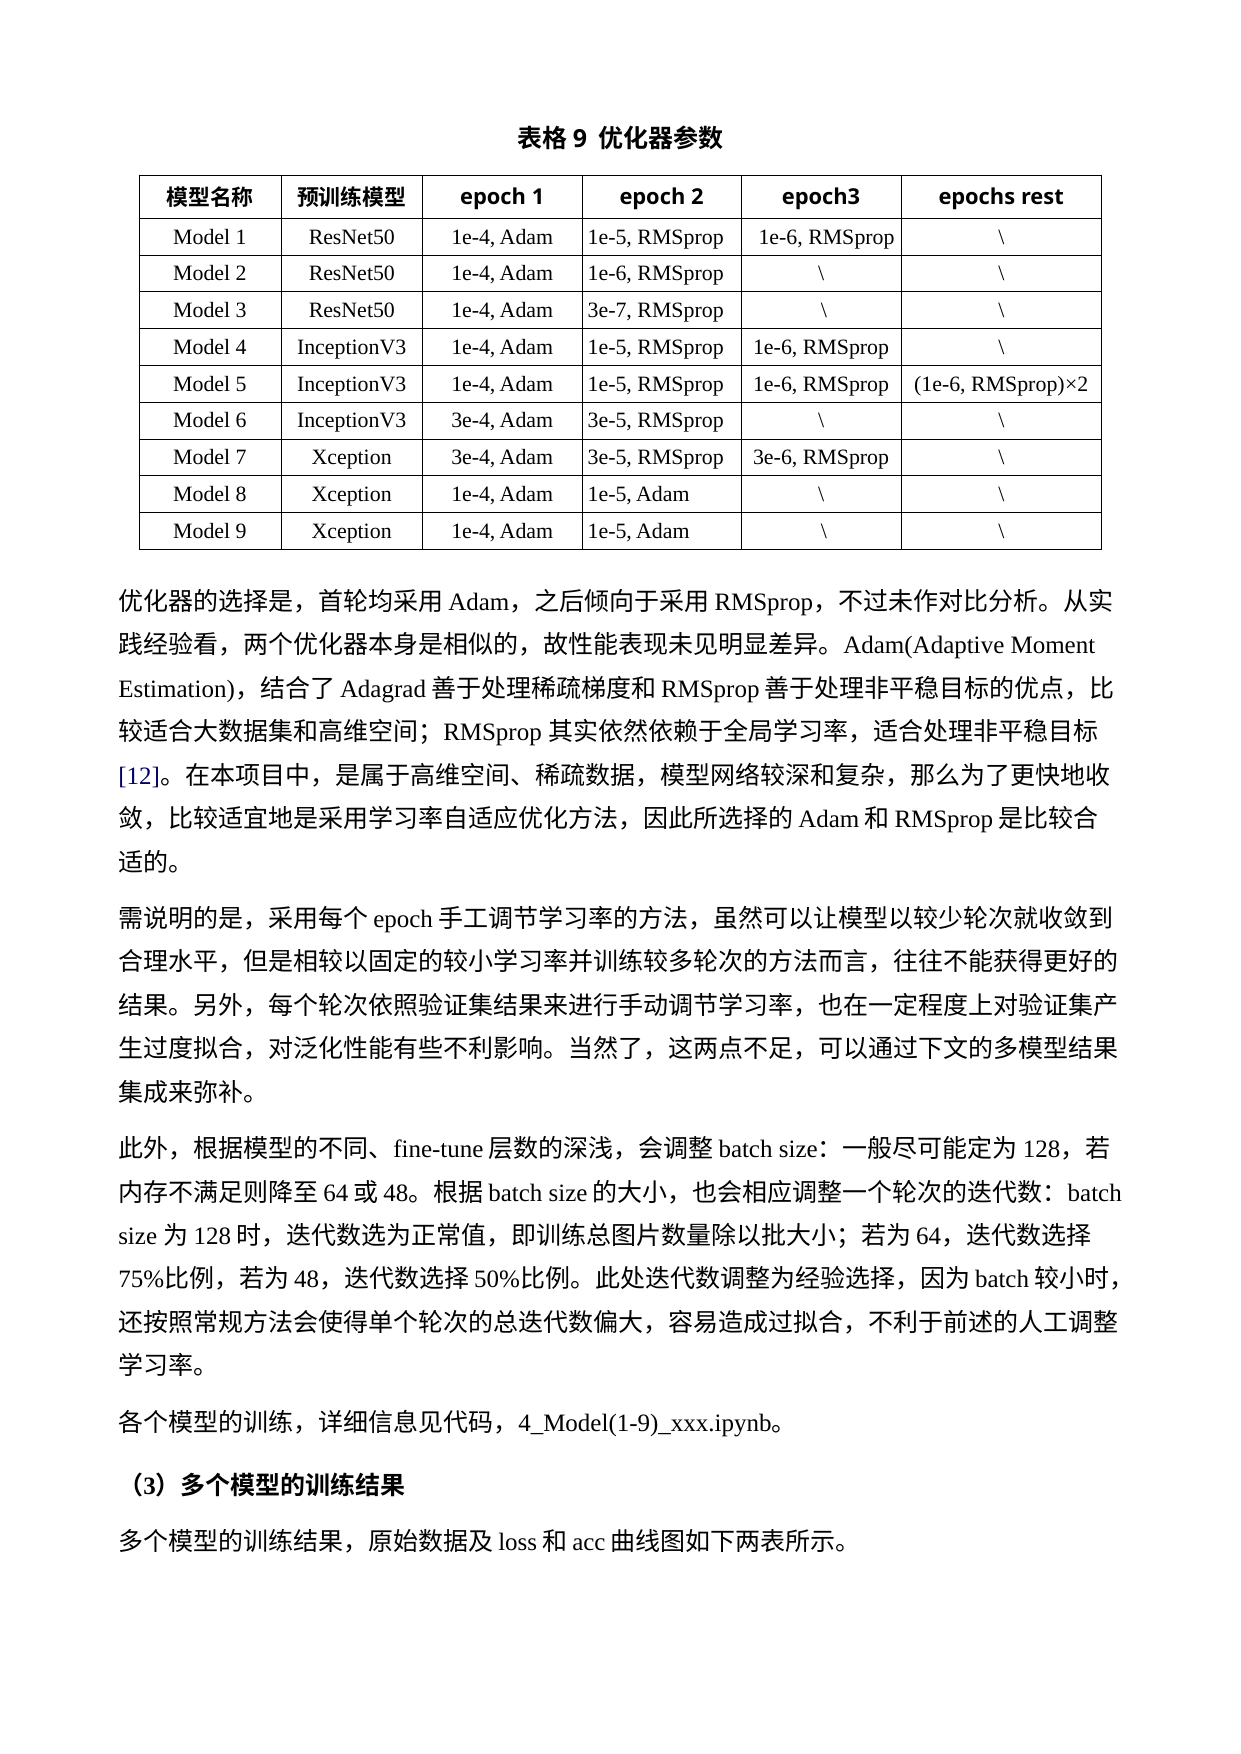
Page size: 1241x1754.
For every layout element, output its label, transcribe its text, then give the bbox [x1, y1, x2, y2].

table_cell 3e-4, Adam [423, 440, 582, 475]
table_cell 1e-6, RMSprop [742, 219, 901, 254]
table_cell Model 5 [140, 366, 281, 402]
table_cell 1e-6, RMSprop [742, 329, 901, 365]
table_cell 3e-5, RMSprop [583, 403, 741, 438]
table_cell \ [902, 403, 1101, 438]
table_cell InceptionV3 [282, 329, 422, 365]
table_cell (1e-6, RMSprop)×2 [902, 366, 1101, 402]
table_cell Model 4 [140, 329, 281, 365]
table_cell Model 7 [140, 440, 281, 475]
table_header epoch 2 [583, 176, 741, 218]
table_cell 1e-6, RMSprop [583, 256, 741, 291]
table_cell 1e-5, Adam [583, 476, 741, 512]
table_header 模型名称 [140, 176, 281, 218]
table_cell 1e-4, Adam [423, 476, 582, 512]
table_cell 1e-5, RMSprop [583, 219, 741, 254]
table_cell Xception [282, 440, 422, 475]
text 此外，根据模型的不同、fine-tune层数的深浅，会调整batch size：一般尽可能定为128，若内存不满足则降至64或48。根据batch size的大小，也会相应调整一个轮次的迭代数：batch size 为128时，迭代数选为正常值，即训练总图片数量除以批大小；若为64，迭代数选择75%比例，若为48，迭代数选择50%比例。此处迭代数调整为经验选择，因为batch较小时，还按照常规方法会使得单个轮次的总迭代数偏大，容易造成过拟合，不利于前述的人工调整学习率。 [118, 1129, 1122, 1382]
table_cell 1e-4, Adam [423, 513, 582, 549]
table_cell Model 2 [140, 256, 281, 291]
table_cell 1e-5, Adam [583, 513, 741, 549]
table_cell \ [902, 292, 1101, 328]
table_cell \ [902, 476, 1101, 512]
table_cell \ [902, 219, 1101, 254]
table_header epochs rest [902, 176, 1101, 218]
table_cell 1e-6, RMSprop [742, 366, 901, 402]
text 优化器的选择是，首轮均采用Adam，之后倾向于采用RMSprop，不过未作对比分析。从实践经验看，两个优化器本身是相似的，故性能表现未见明显差异。Adam(Adaptive Moment Estimation)，结合了Adagrad善于处理稀疏梯度和RMSprop善于处理非平稳目标的优点，比较适合大数据集和高维空间；RMSprop 其实依然依赖于全局学习率，适合处理非平稳目标[12]。在本项目中，是属于高维空间、稀疏数据，模型网络较深和复杂，那么为了更快地收敛，比较适宜地是采用学习率自适应优化方法，因此所选择的Adam和RMSprop是比较合适的。 [118, 581, 1122, 878]
table_header epoch 1 [423, 176, 582, 218]
table_cell 3e-7, RMSprop [583, 292, 741, 328]
table_cell \ [902, 256, 1101, 291]
table_cell Model 6 [140, 403, 281, 438]
table_cell \ [742, 403, 901, 438]
table_cell Xception [282, 513, 422, 549]
table_cell 1e-4, Adam [423, 366, 582, 402]
table_cell Xception [282, 476, 422, 512]
table_header 预训练模型 [282, 176, 422, 218]
table_cell ResNet50 [282, 219, 422, 254]
table_cell \ [742, 513, 901, 549]
table_cell InceptionV3 [282, 366, 422, 402]
table_cell 1e-4, Adam [423, 292, 582, 328]
text 各个模型的训练，详细信息见代码，4_Model(1-9)_xxx.ipynb。 [118, 1402, 1122, 1438]
table_cell \ [902, 513, 1101, 549]
text 多个模型的训练结果，原始数据及loss和acc曲线图如下两表所示。 [118, 1521, 1122, 1557]
table_cell Model 3 [140, 292, 281, 328]
table_cell 1e-5, RMSprop [583, 329, 741, 365]
text 需说明的是，采用每个epoch手工调节学习率的方法，虽然可以让模型以较少轮次就收敛到合理水平，但是相较以固定的较小学习率并训练较多轮次的方法而言，往往不能获得更好的结果。另外，每个轮次依照验证集结果来进行手动调节学习率，也在一定程度上对验证集产生过度拟合，对泛化性能有些不利影响。当然了，这两点不足，可以通过下文的多模型结果集成来弥补。 [118, 898, 1122, 1108]
table_cell \ [902, 329, 1101, 365]
subtitle （3）多个模型的训练结果 [118, 1465, 1122, 1501]
table_cell ResNet50 [282, 292, 422, 328]
table_cell 1e-4, Adam [423, 219, 582, 254]
table_cell \ [902, 440, 1101, 475]
table_header epoch3 [742, 176, 901, 218]
table_cell \ [742, 476, 901, 512]
table_cell ResNet50 [282, 256, 422, 291]
table_cell Model 1 [140, 219, 281, 254]
table_cell Model 9 [140, 513, 281, 549]
table_cell 1e-4, Adam [423, 329, 582, 365]
table_cell InceptionV3 [282, 403, 422, 438]
table_cell 1e-4, Adam [423, 256, 582, 291]
table_cell Model 8 [140, 476, 281, 512]
table_cell 3e-4, Adam [423, 403, 582, 438]
table_cell 3e-5, RMSprop [583, 440, 741, 475]
table_cell 3e-6, RMSprop [742, 440, 901, 475]
table_cell \ [742, 256, 901, 291]
table_cell 1e-5, RMSprop [583, 366, 741, 402]
table_cell \ [742, 292, 901, 328]
text 表格 9 优化器参数 [118, 118, 1122, 154]
